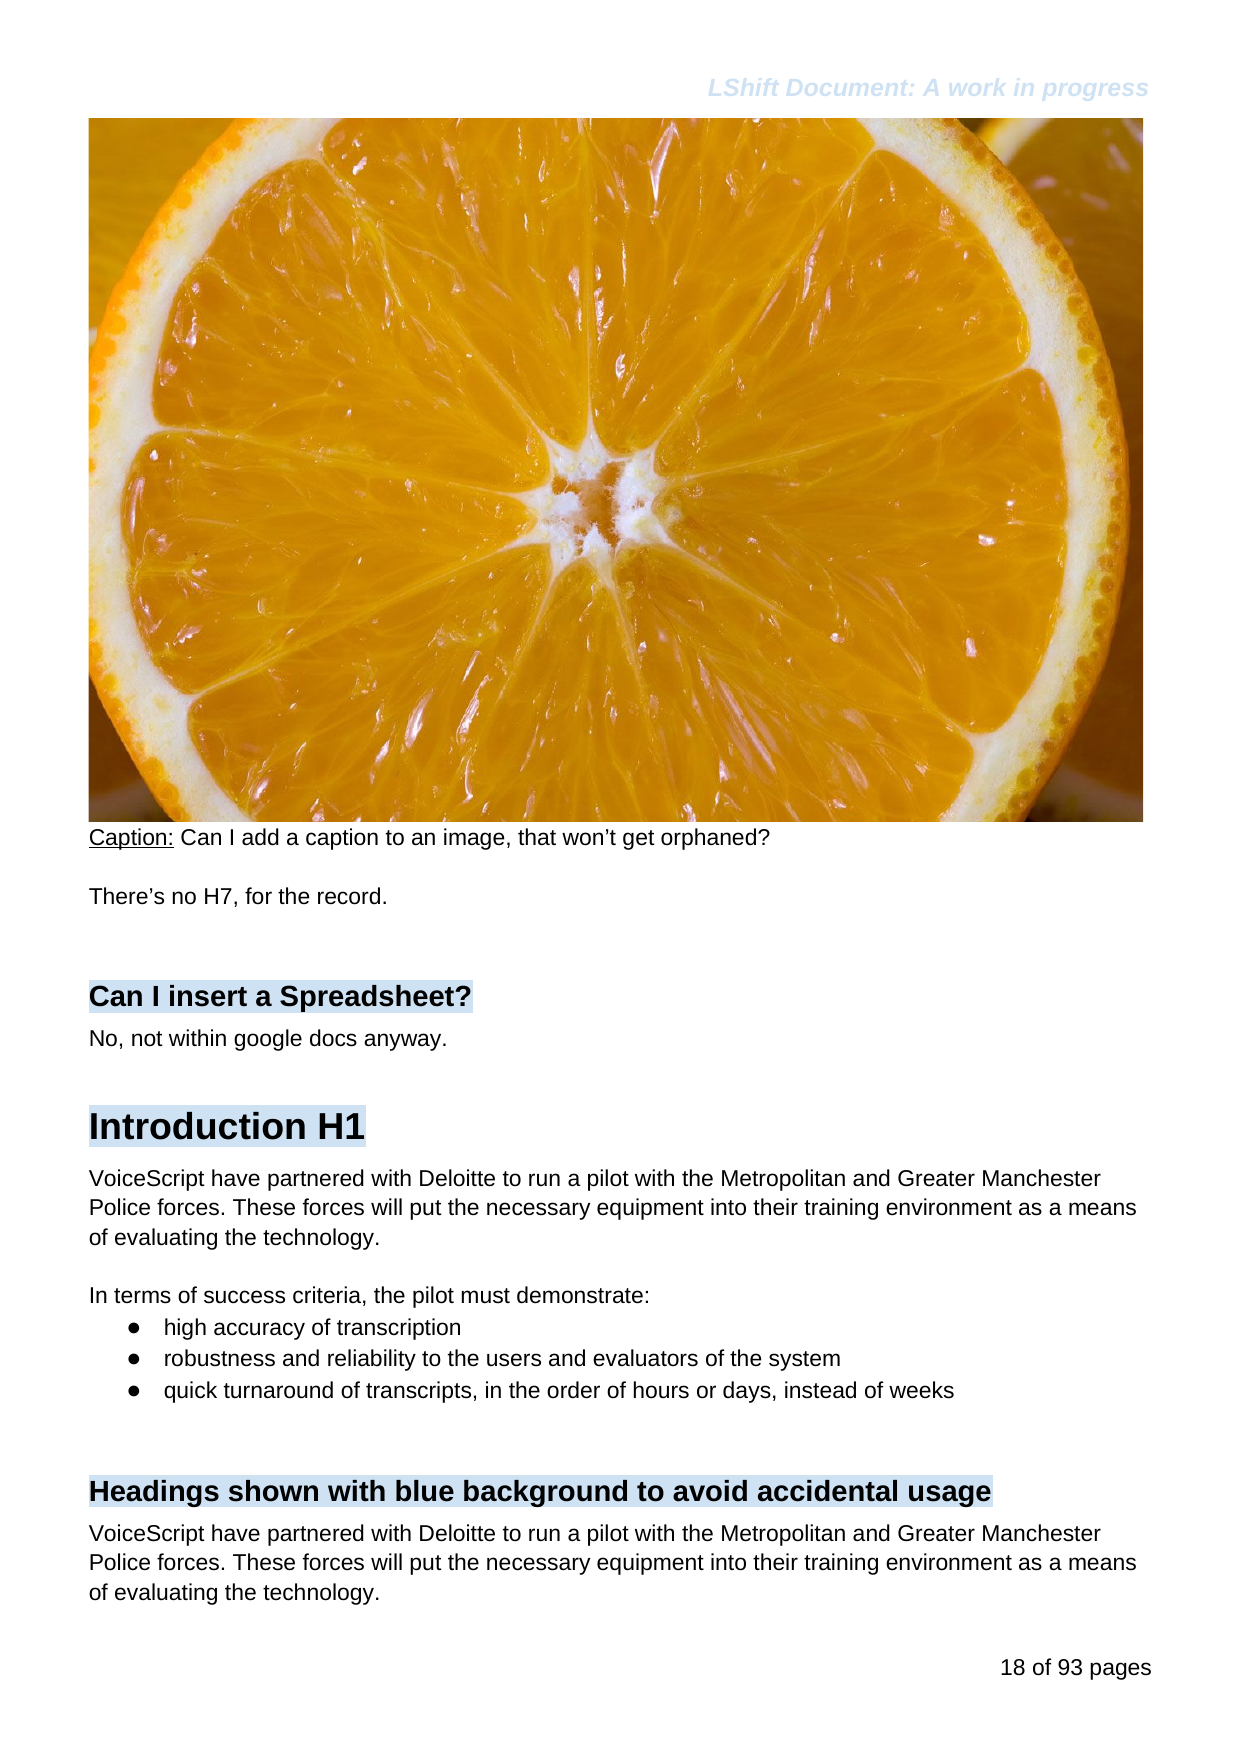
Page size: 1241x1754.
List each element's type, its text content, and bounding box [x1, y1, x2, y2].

list quick turnaround of transcripts, in the order of hours or days, instead of weeks [126, 1376, 1152, 1404]
subtitle Introduction H1 [366, 1105, 1152, 1147]
list robustness and reliability to the users and evaluators of the system [126, 1344, 1152, 1372]
text No, not within google docs anyway. [88, 1026, 1152, 1051]
text VoiceScript have partnered with Deloitte to run a pilot with the Metropolitan and Greater Manchester Police forces. These forces will put the necessary equipment into their training environment as a means of evaluating the technology. [88, 1521, 1152, 1605]
text Caption: Can I add a caption to an image, that won’t get orphaned? [88, 825, 1152, 851]
subtitle Can I insert a Spreadsheet? [473, 980, 1152, 1013]
text In terms of success criteria, the pilot must demonstrate: [88, 1283, 1152, 1309]
picture [88, 118, 1144, 822]
text VoiceScript have partnered with Deloitte to run a pilot with the Metropolitan and Greater Manchester Police forces. These forces will put the necessary equipment into their training environment as a means of evaluating the technology. [88, 1166, 1152, 1250]
text There’s no H7, for the record. [88, 884, 1152, 909]
list high accuracy of transcription [126, 1313, 1152, 1340]
subtitle Headings shown with blue background to avoid accidental usage [993, 1475, 1152, 1507]
